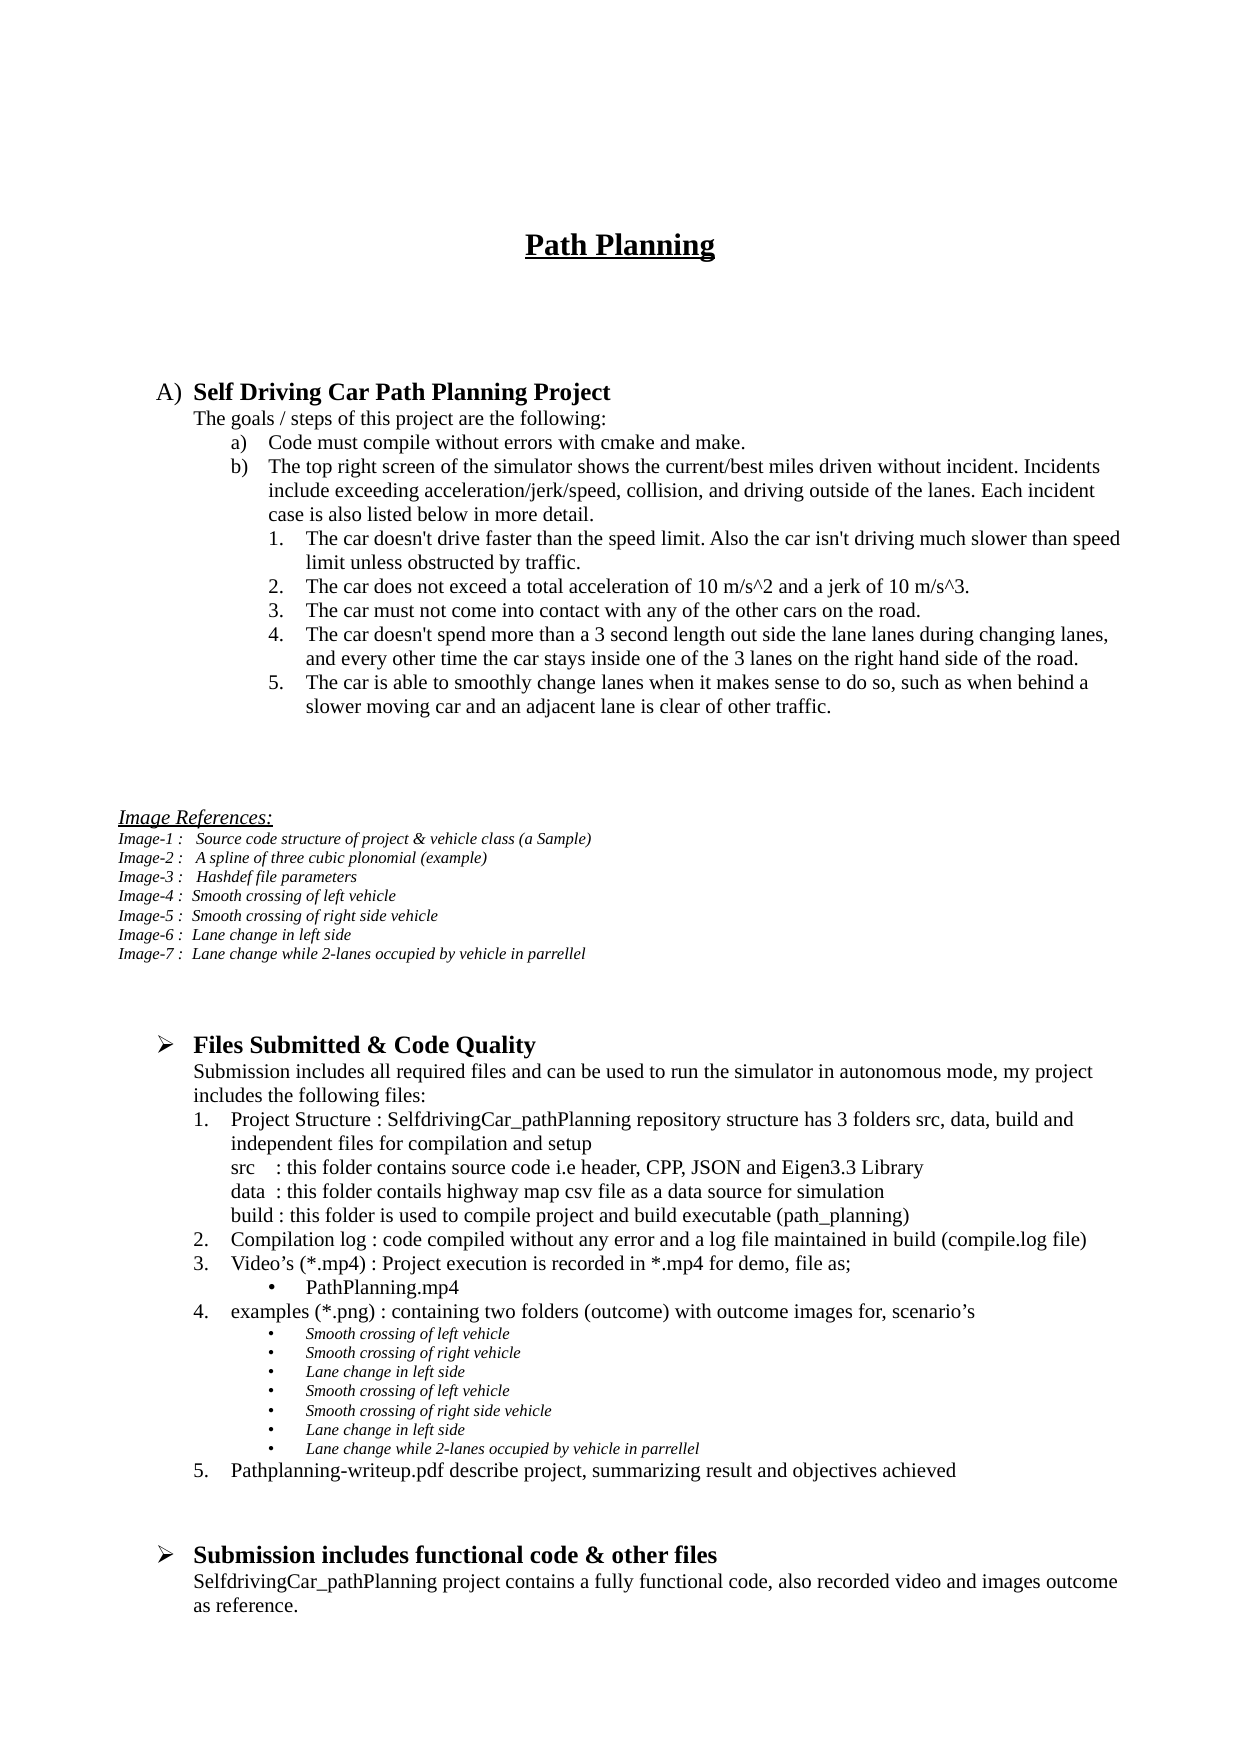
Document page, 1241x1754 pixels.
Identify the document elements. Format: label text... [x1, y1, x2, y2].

list SelfdrivingCar_pathPlanning project contains a fully functional code, also recorded video and images outcome as reference. [156, 1569, 1122, 1617]
text Path Planning [118, 226, 1122, 262]
list Smooth crossing of left vehicle [268, 1323, 1122, 1343]
list Lane change while 2-lanes occupied by vehicle in parrellel [268, 1439, 1122, 1458]
list The car doesn't drive faster than the speed limit. Also the car isn't driving much slower than speed limit unless obstructed by traffic. [268, 526, 1122, 574]
list The goals / steps of this project are the following: [156, 406, 1122, 430]
list Compilation log : code compiled without any error and a log file maintained in build (compile.log file) [193, 1227, 1122, 1251]
text Image-2 : A spline of three cubic plonomial (example) [118, 848, 1122, 867]
list Submission includes all required files and can be used to run the simulator in autonomous mode, my project includes the following files: [156, 1059, 1122, 1107]
list PathPlanning.mp4 [268, 1275, 1122, 1299]
list Lane change in left side [268, 1362, 1122, 1381]
list The car must not come into contact with any of the other cars on the road. [268, 598, 1122, 622]
list build : this folder is used to compile project and build executable (path_planning) [193, 1203, 1122, 1227]
list Smooth crossing of left vehicle [268, 1381, 1122, 1401]
list examples (*.png) : containing two folders (outcome) with outcome images for, scenario’s [193, 1299, 1122, 1323]
list Code must compile without errors with cmake and make. [231, 430, 1122, 454]
text Image-6 : Lane change in left side [118, 924, 1122, 944]
list src : this folder contains source code i.e header, CPP, JSON and Eigen3.3 Library [193, 1155, 1122, 1179]
list The car is able to smoothly change lanes when it makes sense to do so, such as when behind a slower moving car and an adjacent lane is clear of other traffic. [268, 670, 1122, 718]
text Image-7 : Lane change while 2-lanes occupied by vehicle in parrellel [118, 944, 1122, 963]
list Files Submitted & Code Quality [156, 1030, 1122, 1059]
text Image-4 : Smooth crossing of left vehicle [118, 886, 1122, 905]
list The top right screen of the simulator shows the current/best miles driven without incident. Incidents include exceeding acceleration/jerk/speed, collision, and driving outside of the lanes. Each incident case is also listed below in more detail. [231, 454, 1122, 526]
list Video’s (*.mp4) : Project execution is recorded in *.mp4 for demo, file as; [193, 1251, 1122, 1275]
list Submission includes functional code & other files [156, 1540, 1122, 1569]
list data : this folder contails highway map csv file as a data source for simulation [193, 1179, 1122, 1203]
list Smooth crossing of right side vehicle [268, 1401, 1122, 1420]
list The car doesn't spend more than a 3 second length out side the lane lanes during changing lanes, and every other time the car stays inside one of the 3 lanes on the right hand side of the road. [268, 622, 1122, 670]
text Image-3 : Hashdef file parameters [118, 867, 1122, 886]
list The car does not exceed a total acceleration of 10 m/s^2 and a jerk of 10 m/s^3. [268, 574, 1122, 598]
text Image-5 : Smooth crossing of right side vehicle [118, 905, 1122, 924]
list Lane change in left side [268, 1420, 1122, 1439]
list Self Driving Car Path Planning Project [156, 377, 1122, 406]
text Image References: [118, 805, 1122, 829]
list Project Structure : SelfdrivingCar_pathPlanning repository structure has 3 folders src, data, build and independent files for compilation and setup [193, 1107, 1122, 1155]
list Pathplanning-writeup.pdf describe project, summarizing result and objectives achieved [193, 1458, 1122, 1482]
list Smooth crossing of right vehicle [268, 1343, 1122, 1362]
text Image-1 : Source code structure of project & vehicle class (a Sample) [118, 829, 1122, 848]
